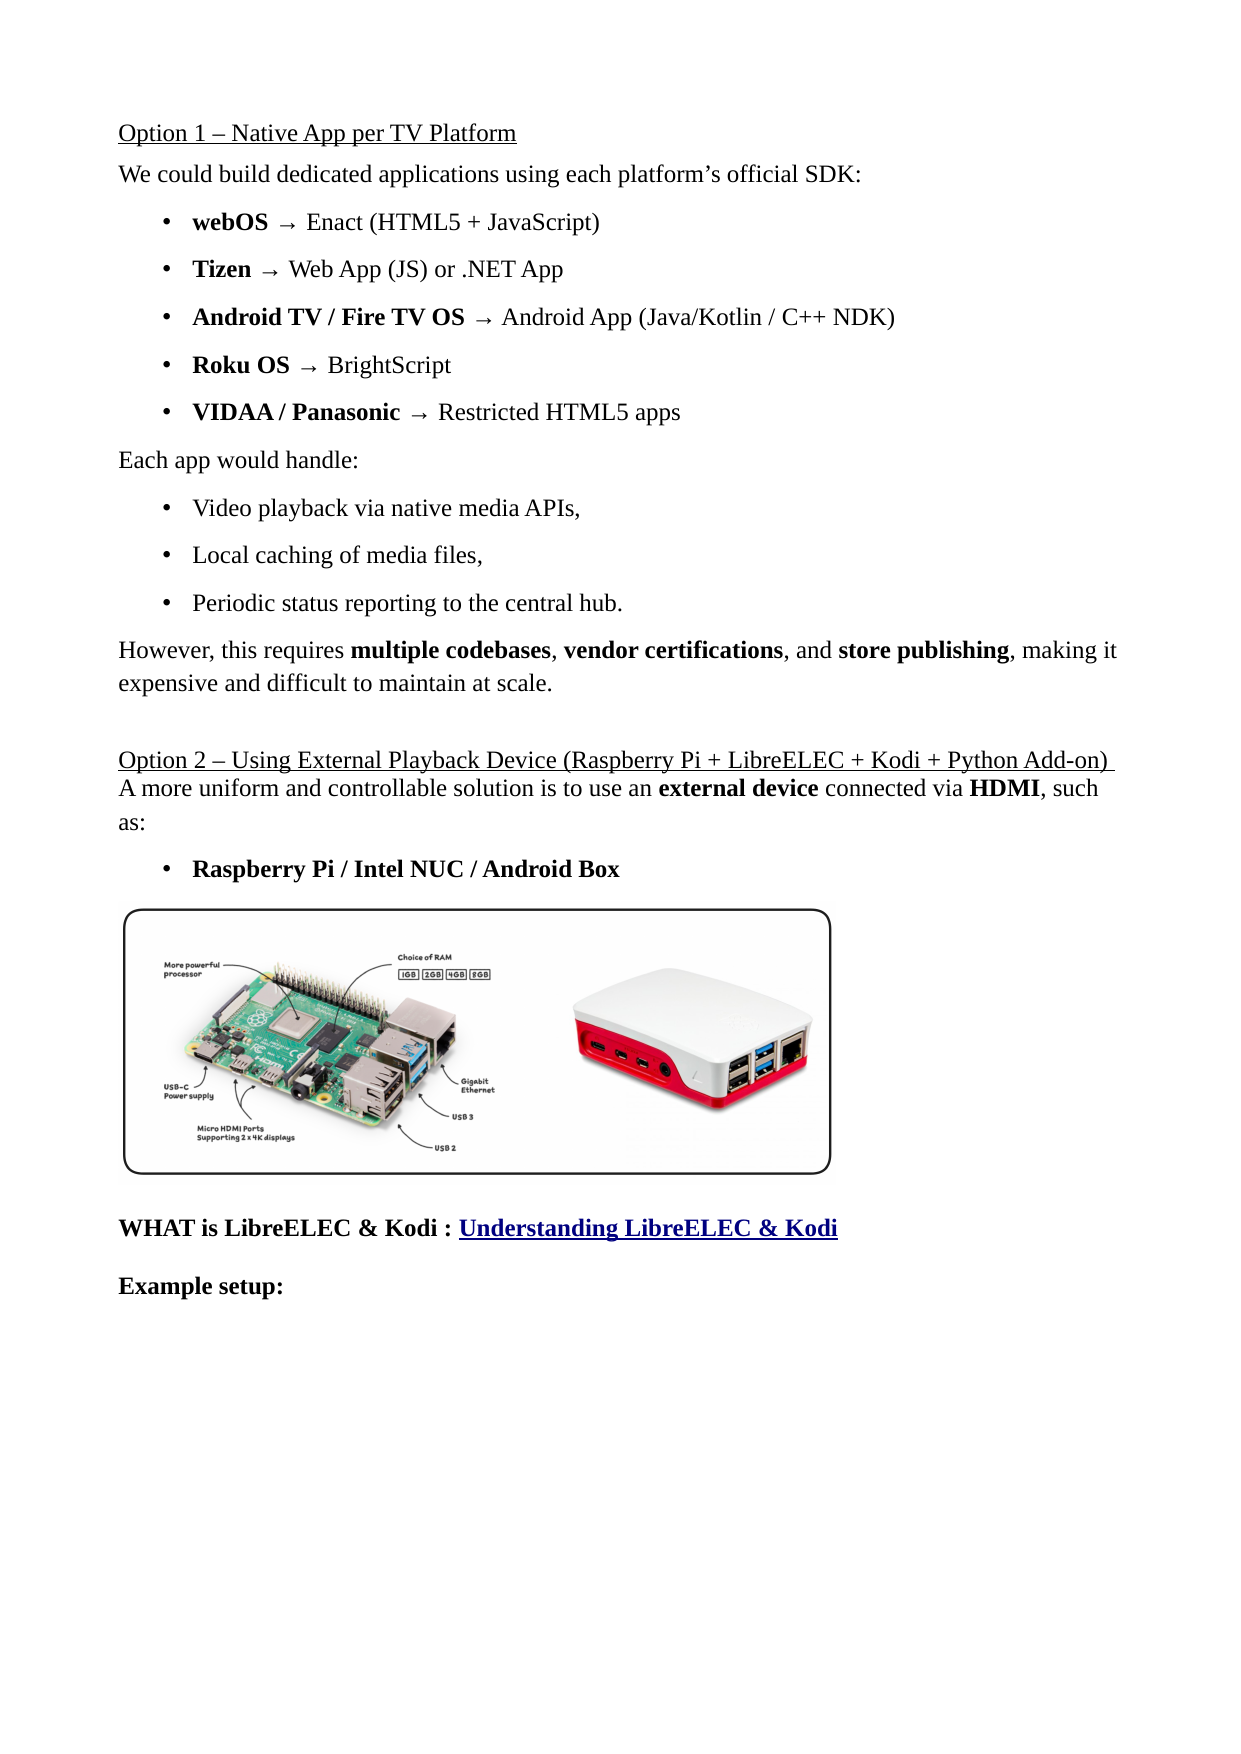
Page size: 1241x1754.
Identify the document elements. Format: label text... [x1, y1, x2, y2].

text We could build dedicated applications using each platform’s official SDK: [118, 159, 1122, 188]
list Tizen → Web App (JS) or .NET App [162, 254, 1122, 283]
list Local caching of media files, [162, 540, 1122, 569]
list Android TV / Fire TV OS → Android App (Java/Kotlin / C++ NDK) [162, 302, 1122, 331]
list Roku OS → BrightScript [162, 350, 1122, 378]
list VIDAA / Panasonic → Restricted HTML5 apps [162, 397, 1122, 426]
subtitle Option 1 – Native App per TV Platform [118, 118, 1122, 147]
text However, this requires multiple codebases, vendor certifications, and store publishing, making it expensive and difficult to maintain at scale. [118, 635, 1122, 697]
list Periodic status reporting to the central hub. [162, 588, 1122, 617]
text Example setup: [118, 1271, 1122, 1300]
picture [118, 901, 836, 1185]
text Each app would handle: [118, 445, 1122, 474]
list Video playback via native media APIs, [162, 493, 1122, 521]
list Raspberry Pi / Intel NUC / Android Box [162, 854, 1122, 883]
text Option 2 – Using External Playback Device (Raspberry Pi + LibreELEC + Kodi + Python Add-on) [118, 745, 1122, 773]
list webOS → Enact (HTML5 + JavaScript) [162, 207, 1122, 236]
text WHAT is LibreELEC & Kodi : Understanding LibreELEC & Kodi [118, 1213, 1122, 1242]
text A more uniform and controllable solution is to use an external device connected via HDMI, such as: [118, 773, 1122, 835]
